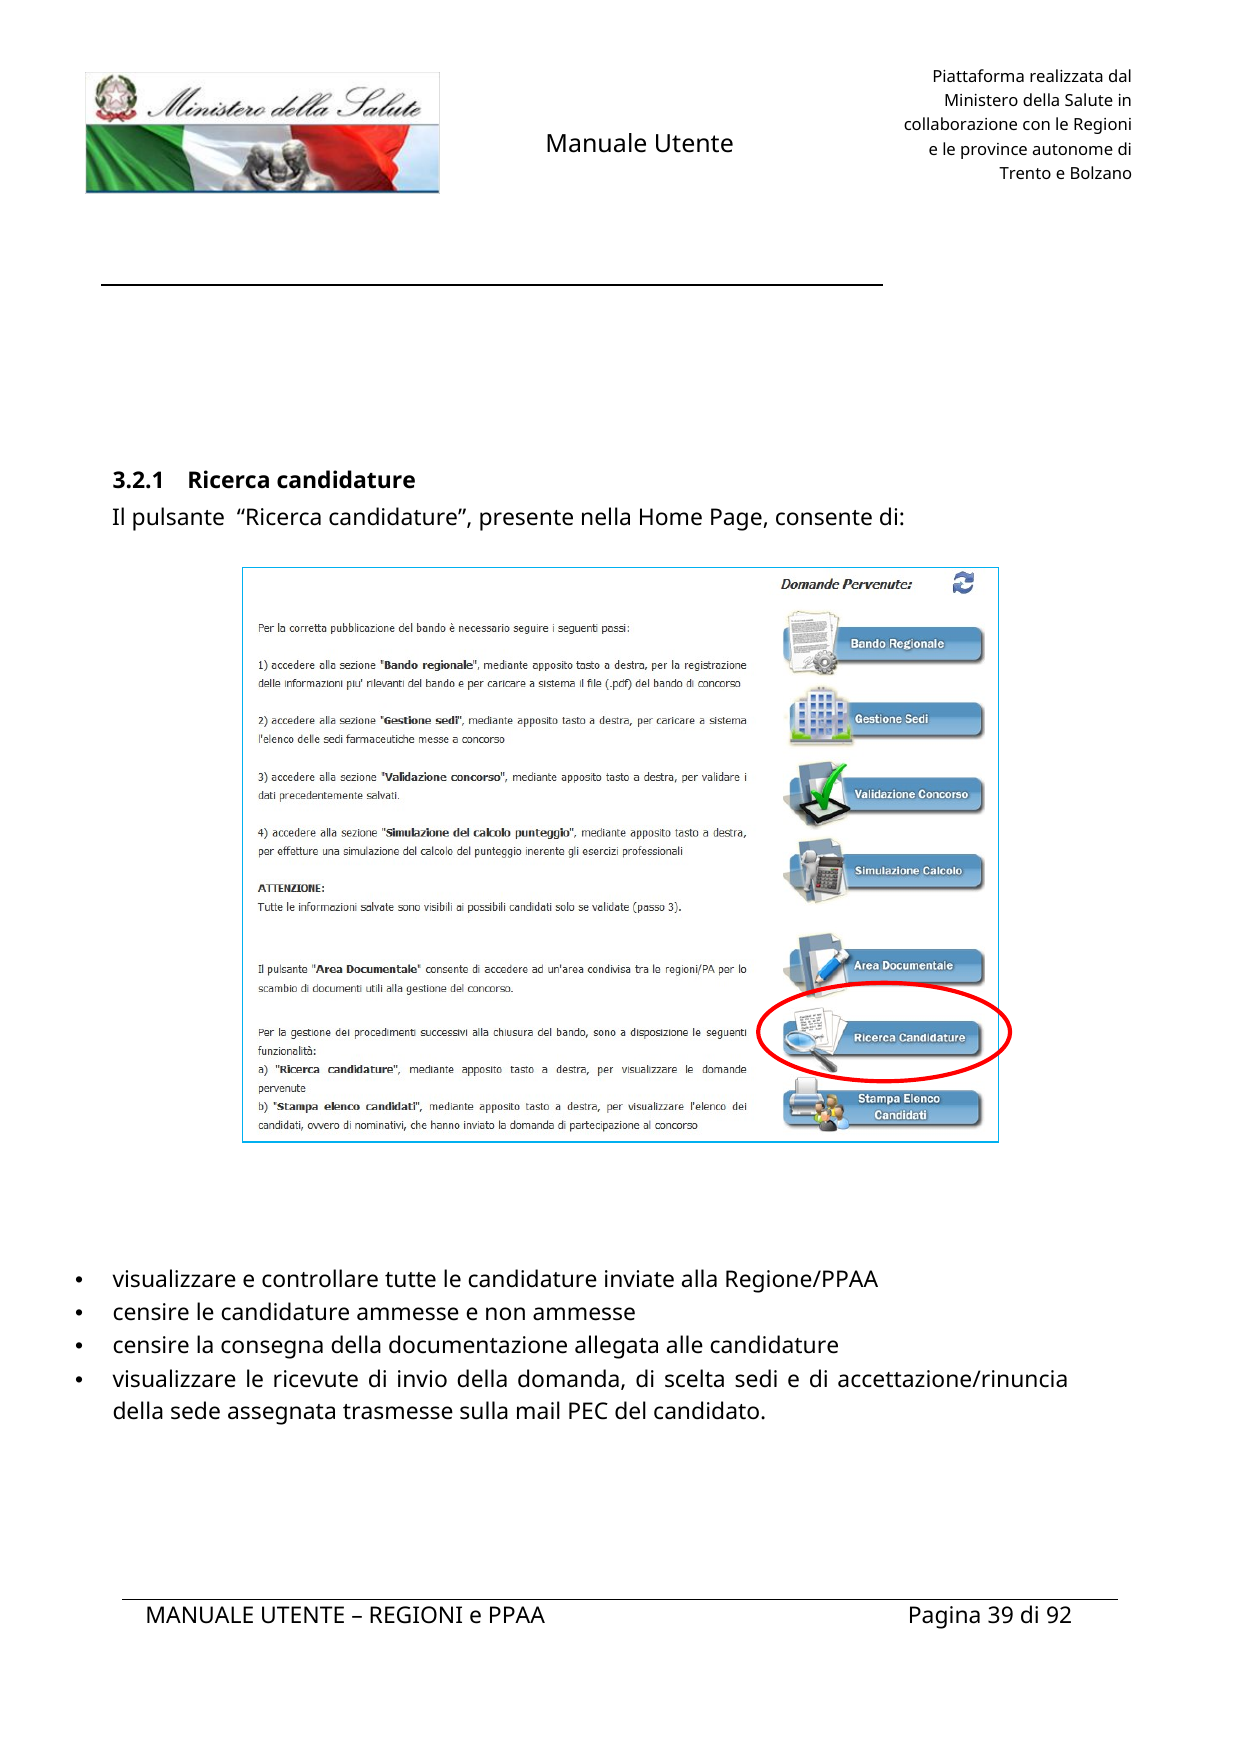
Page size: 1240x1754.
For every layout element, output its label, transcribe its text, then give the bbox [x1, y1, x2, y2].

list censire la consegna della documentazione allegata alle candidature [75, 1329, 1069, 1361]
list censire le candidature ammesse e non ammesse [75, 1296, 1069, 1327]
list visualizzare e controllare tutte le candidature inviate alla Regione/PPAA [75, 1263, 1069, 1294]
text Il pulsante “Ricerca candidature”, presente nella Home Page, consente di: [112, 501, 1069, 532]
list visualizzare le ricevute di invio della domanda, di scelta sedi e di accettazione/rinuncia della sede assegnata trasmesse sulla mail PEC del candidato. [75, 1363, 1069, 1426]
subtitle 3.2.1 Ricerca candidature [112, 464, 1078, 495]
